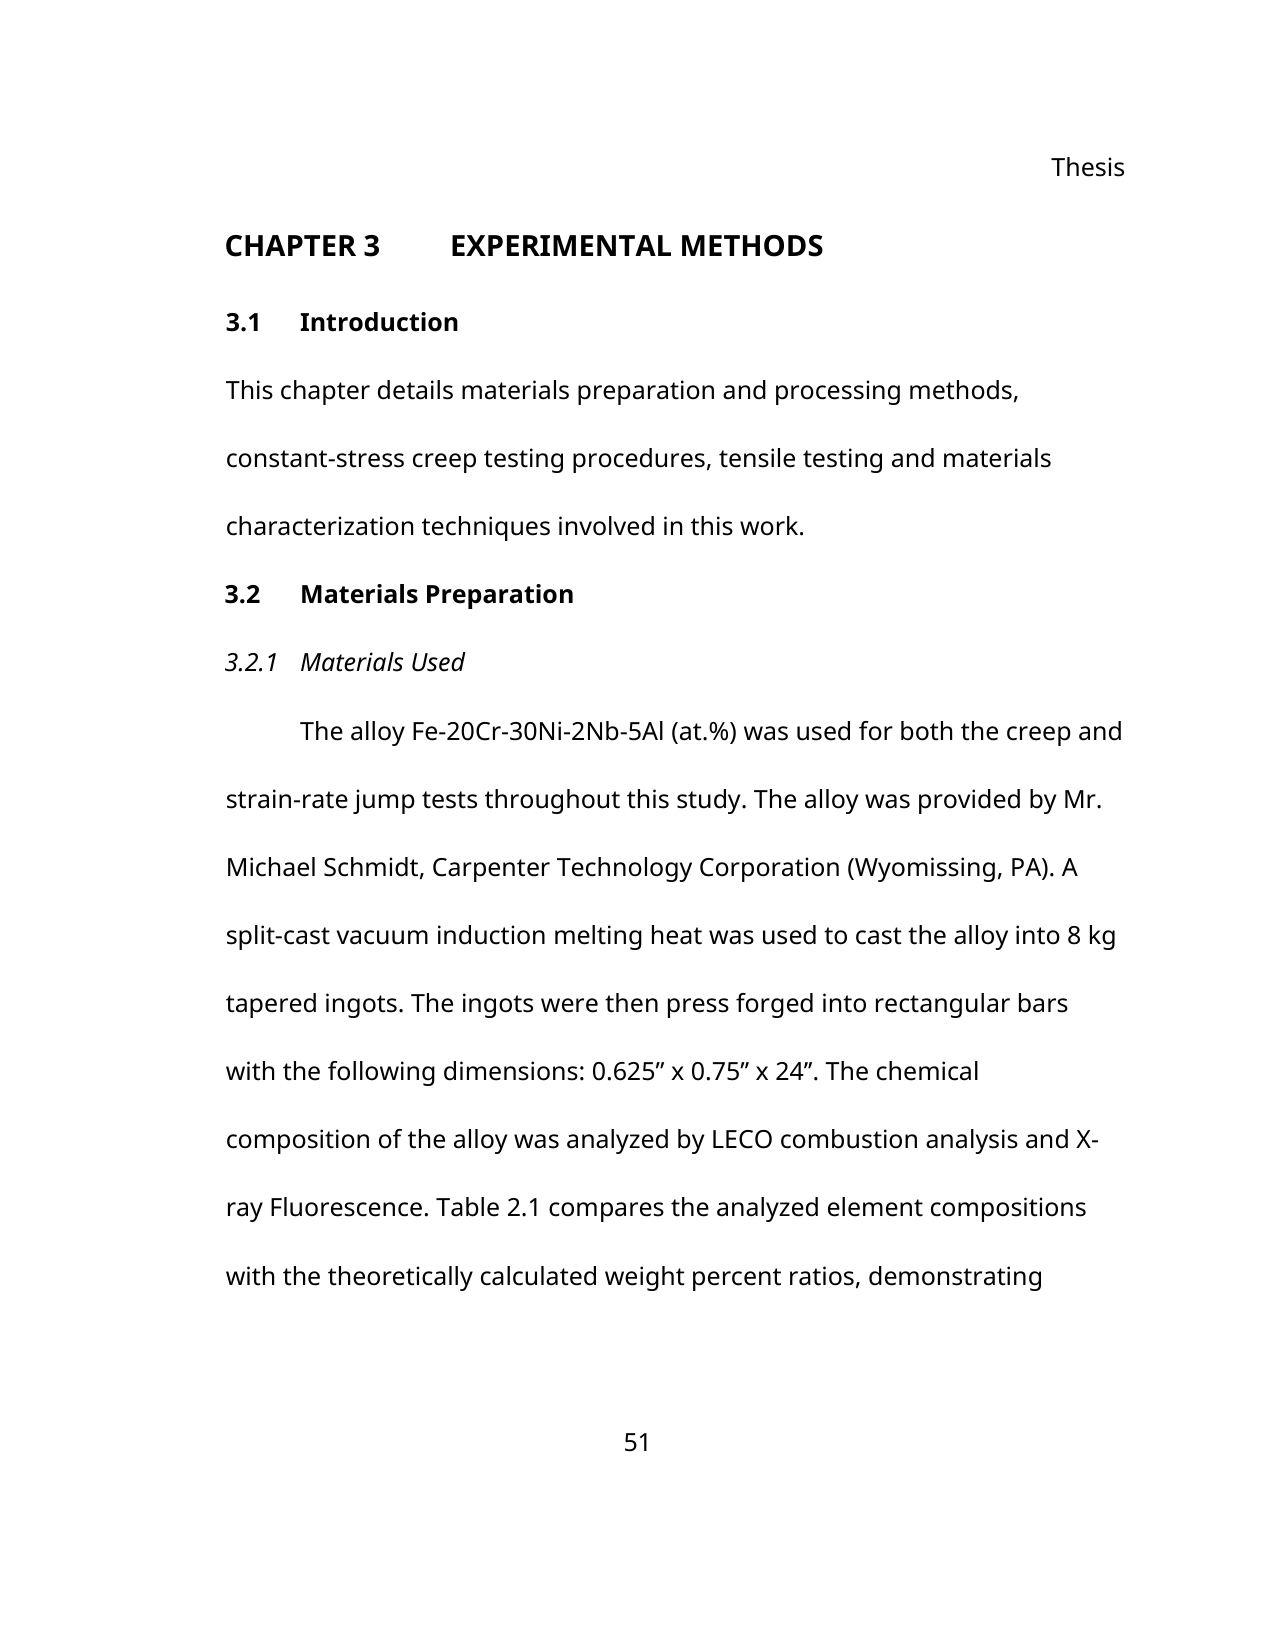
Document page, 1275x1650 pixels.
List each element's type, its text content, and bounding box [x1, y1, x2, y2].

text The alloy Fe-20Cr-30Ni-2Nb-5Al (at.%) was used for both the creep and strain-rate jump tests throughout this study. The alloy was provided by Mr. Michael Schmidt, Carpenter Technology Corporation (Wyomissing, PA). A split-cast vacuum induction melting heat was used to cast the alloy into 8 kg tapered ingots. The ingots were then press forged into rectangular bars with the following dimensions: 0.625” x 0.75’’ x 24’’. The chemical composition of the alloy was analyzed by LECO combustion analysis and X-ray Fluorescence. Table 2.1 compares the analyzed element compositions with the theoretically calculated weight percent ratios, demonstrating [224, 713, 1125, 1292]
text CHAPTER 3 EXPERIMENTAL METHODS [224, 225, 1125, 265]
text This chapter details materials preparation and processing methods, constant-stress creep testing procedures, tensile testing and materials characterization techniques involved in this work. [224, 372, 1125, 543]
text 3.2.1 Materials Used [224, 645, 1125, 679]
text 3.2 Materials Preparation [224, 577, 1125, 611]
text 3.1 Introduction [224, 304, 1125, 338]
